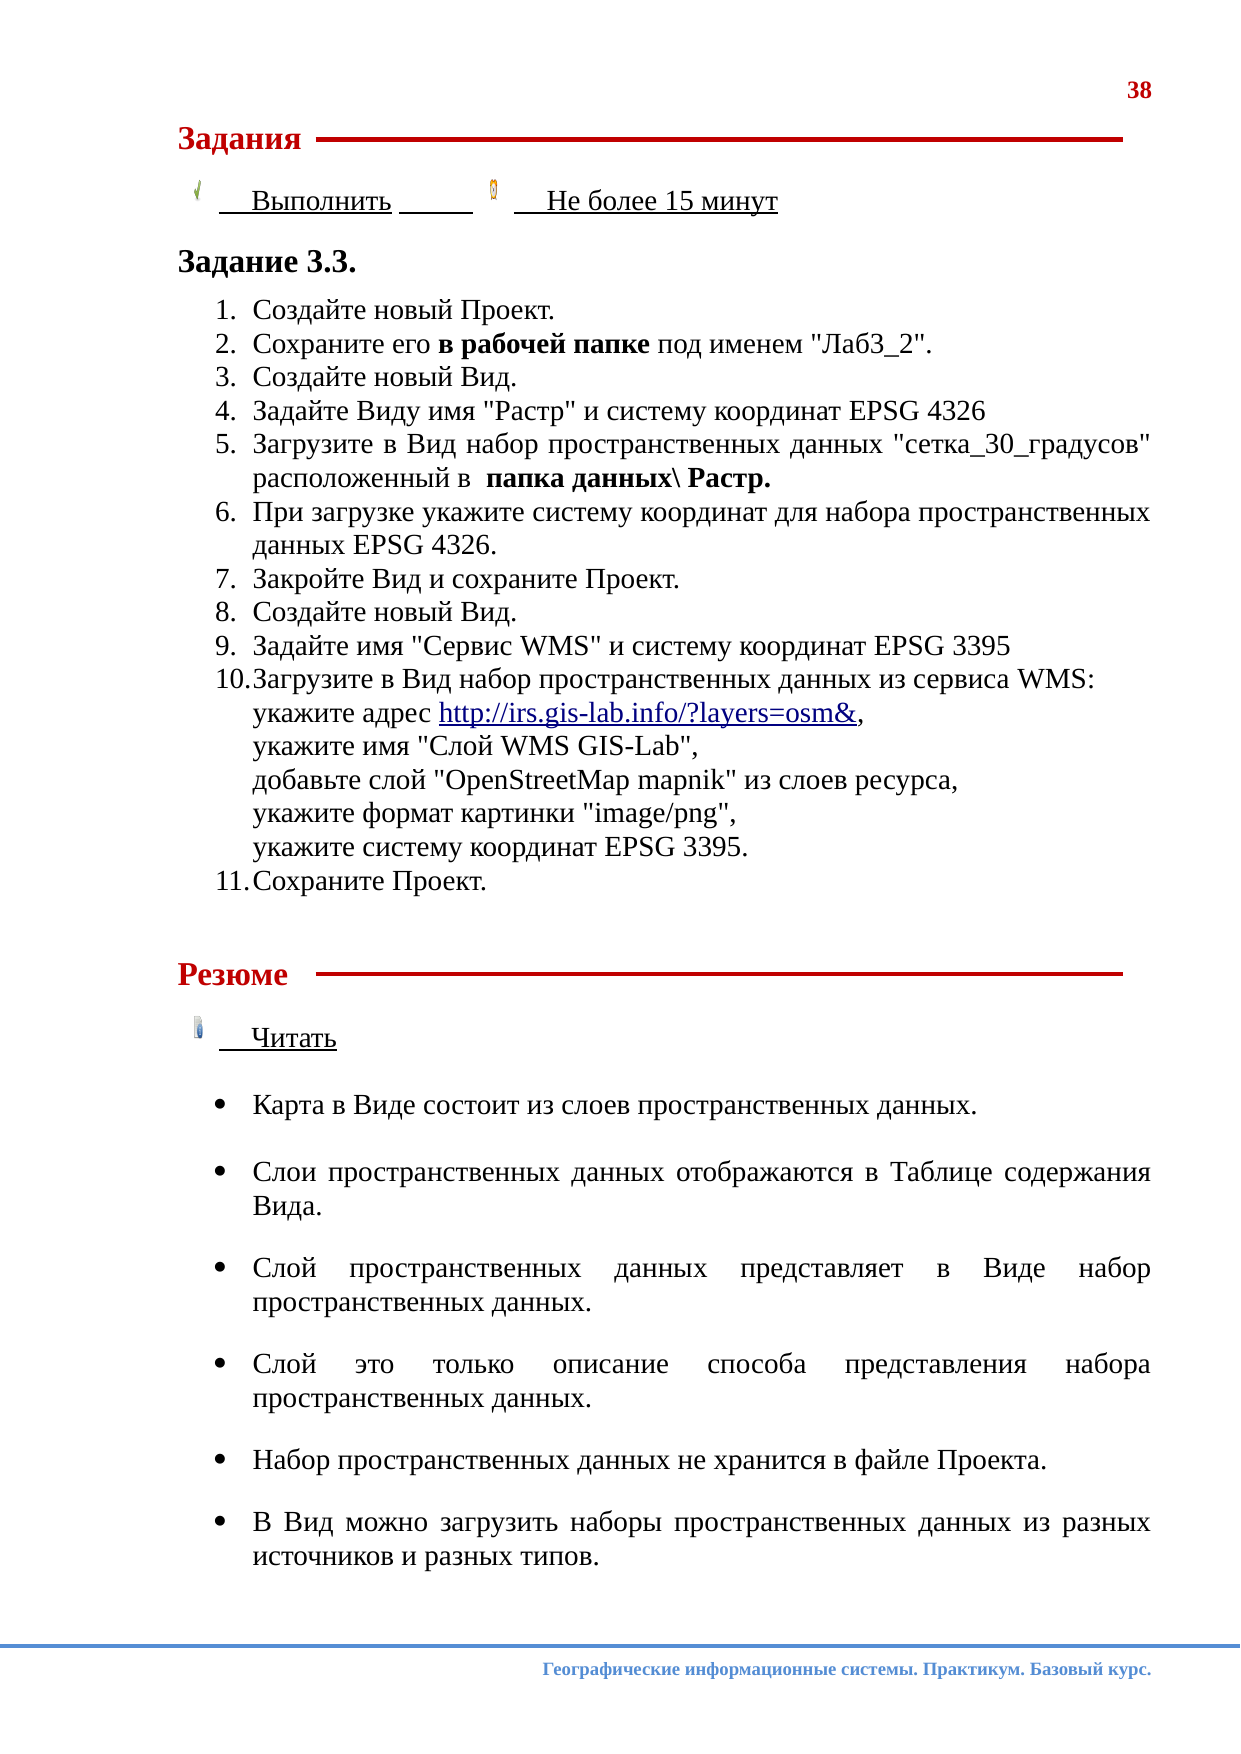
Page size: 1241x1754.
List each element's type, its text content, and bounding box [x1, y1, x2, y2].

list Слой это только описание способа представления набора пространственных данных. [215, 1346, 1152, 1413]
list Загрузите в Вид набор пространственных данных "сетка_30_градусов" расположенный в папка данных\ Растр. [215, 427, 1152, 494]
text Резюме [177, 955, 1152, 993]
list Создайте новый Проект. [215, 292, 1152, 326]
text Задание 3.3. [177, 242, 1152, 280]
list Создайте новый Вид. [215, 594, 1152, 628]
text Читать [177, 1006, 1152, 1054]
list Слои пространственных данных отображаются в Таблице содержания Вида. [215, 1154, 1152, 1222]
list Карта в Виде состоит из слоев пространственных данных. [215, 1087, 1152, 1121]
list Создайте новый Вид. [215, 359, 1152, 393]
text Выполнить Не более 15 минут [177, 169, 1152, 217]
list Слой пространственных данных представляет в Виде набор пространственных данных. [215, 1250, 1152, 1317]
list При загрузке укажите систему координат для набора пространственных данных EPSG 4326. [215, 494, 1152, 561]
list Задайте Виду имя "Растр" и систему координат EPSG 4326 [215, 393, 1152, 427]
list Сохраните Проект. [215, 863, 1152, 896]
list Закройте Вид и сохраните Проект. [215, 561, 1152, 594]
picture [193, 1014, 203, 1039]
list Набор пространственных данных не хранится в файле Проекта. [215, 1442, 1152, 1476]
picture [193, 178, 202, 202]
list Задайте имя "Сервис WMS" и систему координат EPSG 3395 [215, 628, 1152, 661]
list В Вид можно загрузить наборы пространственных данных из разных источников и разных типов. [215, 1504, 1152, 1572]
text Задания [177, 118, 1152, 156]
list Загрузите в Вид набор пространственных данных из сервиса WMS: укажите адрес http://irs.gis-lab.info/?layers=osm&, укажите имя "Слой WMS GIS-Lab", добавьте слой "OpenStreetMap mapnik" из слоев ресурса, укажите формат картинки "image/png", укажите систему координат EPSG 3395. [215, 661, 1152, 863]
picture [489, 178, 498, 202]
list Сохраните его в рабочей папке под именем "Лаб3_2". [215, 326, 1152, 359]
